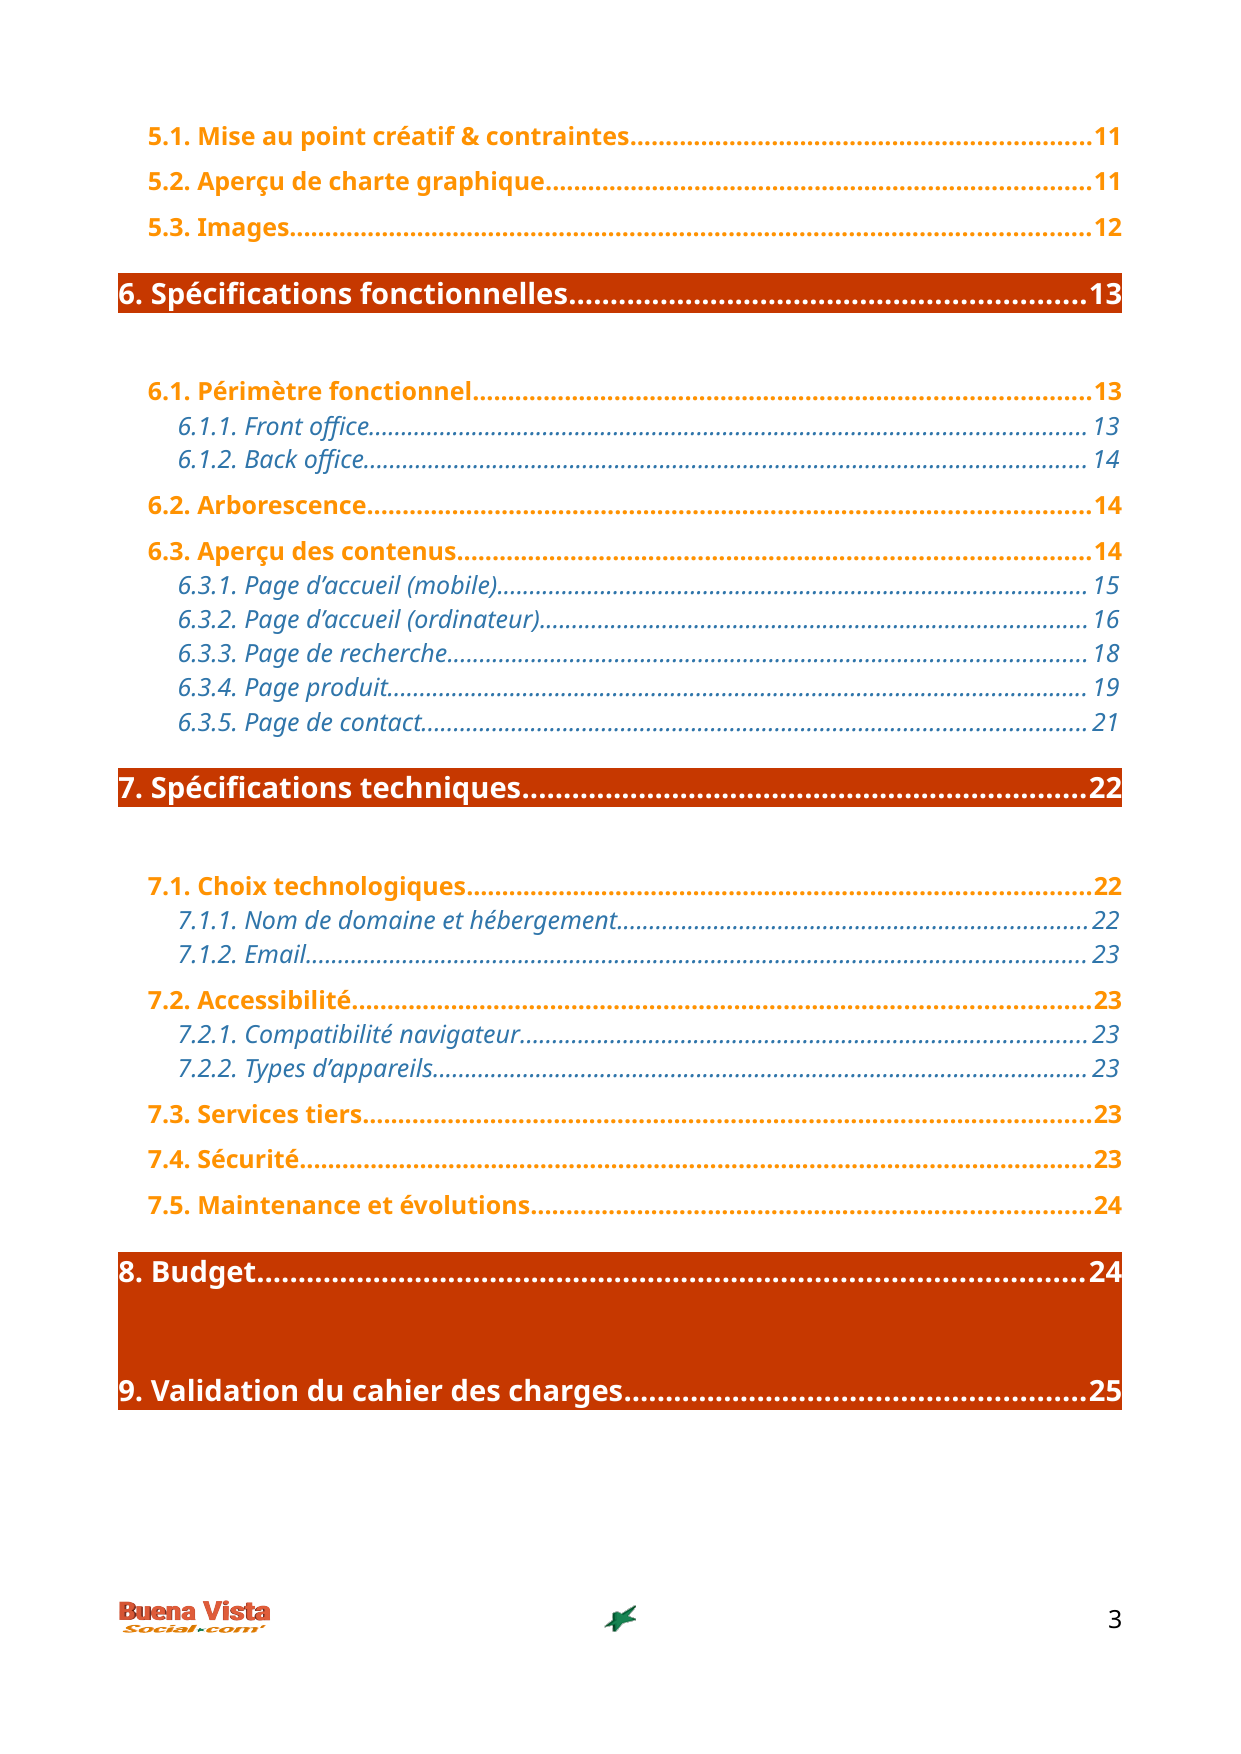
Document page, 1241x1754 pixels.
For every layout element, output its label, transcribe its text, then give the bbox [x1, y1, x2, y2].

subtitle 7.2.2. Types d’appareils 23 [177, 1051, 1122, 1084]
subtitle 7.1.1. Nom de domaine et hébergement 22 [177, 902, 1122, 937]
subtitle 6.1.1. Front office 13 [177, 408, 1122, 442]
text 7.2. Accessibilité 23 [148, 982, 1122, 1016]
subtitle 7.2.1. Compatibilité navigateur 23 [177, 1016, 1122, 1051]
subtitle 6.1.2. Back office 14 [177, 442, 1122, 476]
text 5.1. Mise au point créatif & contraintes 11 [148, 118, 1122, 152]
subtitle 6.3.1. Page d’accueil (mobile) 15 [177, 568, 1122, 602]
subtitle 6.3.4. Page produit 19 [177, 670, 1122, 704]
picture [604, 1603, 636, 1636]
text 8. Budget 24 [118, 1252, 1122, 1291]
text 6. Spécifications fonctionnelles 13 [118, 273, 1122, 313]
subtitle 6.3.5. Page de contact 21 [177, 704, 1122, 738]
text 7.4. Sécurité 23 [148, 1142, 1122, 1176]
subtitle 6.3.3. Page de recherche 18 [177, 636, 1122, 670]
text 6.2. Arborescence 14 [148, 488, 1122, 522]
picture [118, 1600, 271, 1637]
subtitle 6.3.2. Page d’accueil (ordinateur) 16 [177, 602, 1122, 636]
text 7.1. Choix technologiques 22 [148, 868, 1122, 902]
text 6.3. Aperçu des contenus 14 [148, 534, 1122, 568]
subtitle 7.1.2. Email 23 [177, 937, 1122, 971]
text 6.1. Périmètre fonctionnel 13 [148, 374, 1122, 408]
text 7.3. Services tiers 23 [148, 1096, 1122, 1130]
text 7.5. Maintenance et évolutions 24 [148, 1188, 1122, 1222]
text 7. Spécifications techniques 22 [118, 768, 1122, 807]
text 5.2. Aperçu de charte graphique 11 [148, 164, 1122, 198]
text 9. Validation du cahier des charges 25 [118, 1370, 1122, 1410]
text 5.3. Images 12 [148, 210, 1122, 244]
